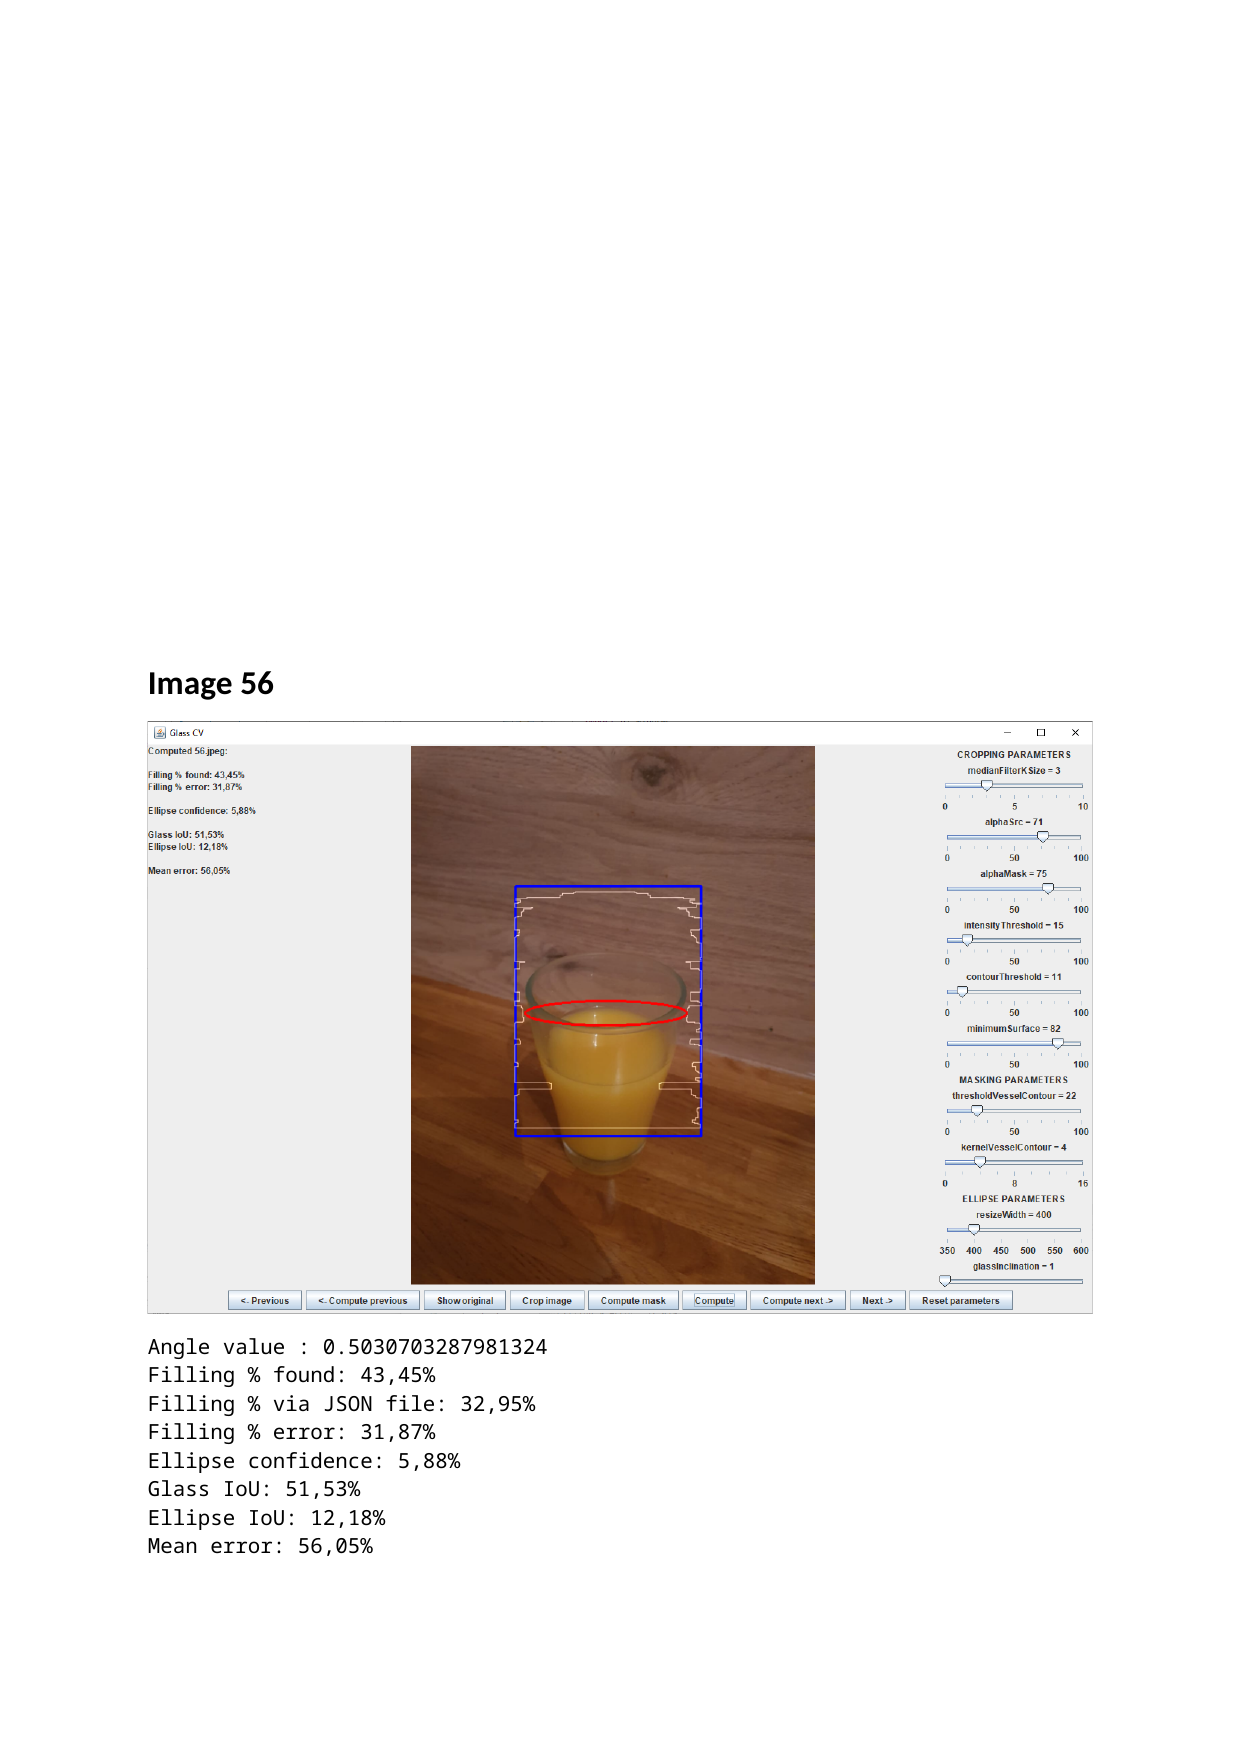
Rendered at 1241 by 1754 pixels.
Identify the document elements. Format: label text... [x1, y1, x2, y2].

text Filling % found: 43,45% [148, 1361, 1093, 1389]
text Image 56 [148, 662, 1093, 703]
text Angle value : 0.5030703287981324 [148, 1332, 1093, 1361]
text Filling % via JSON file: 32,95% [148, 1389, 1093, 1417]
text Ellipse IoU: 12,18% [148, 1503, 1093, 1531]
text Mean error: 56,05% [148, 1531, 1093, 1560]
text Ellipse confidence: 5,88% [148, 1446, 1093, 1474]
text Glass IoU: 51,53% [148, 1474, 1093, 1503]
text Filling % error: 31,87% [148, 1417, 1093, 1446]
